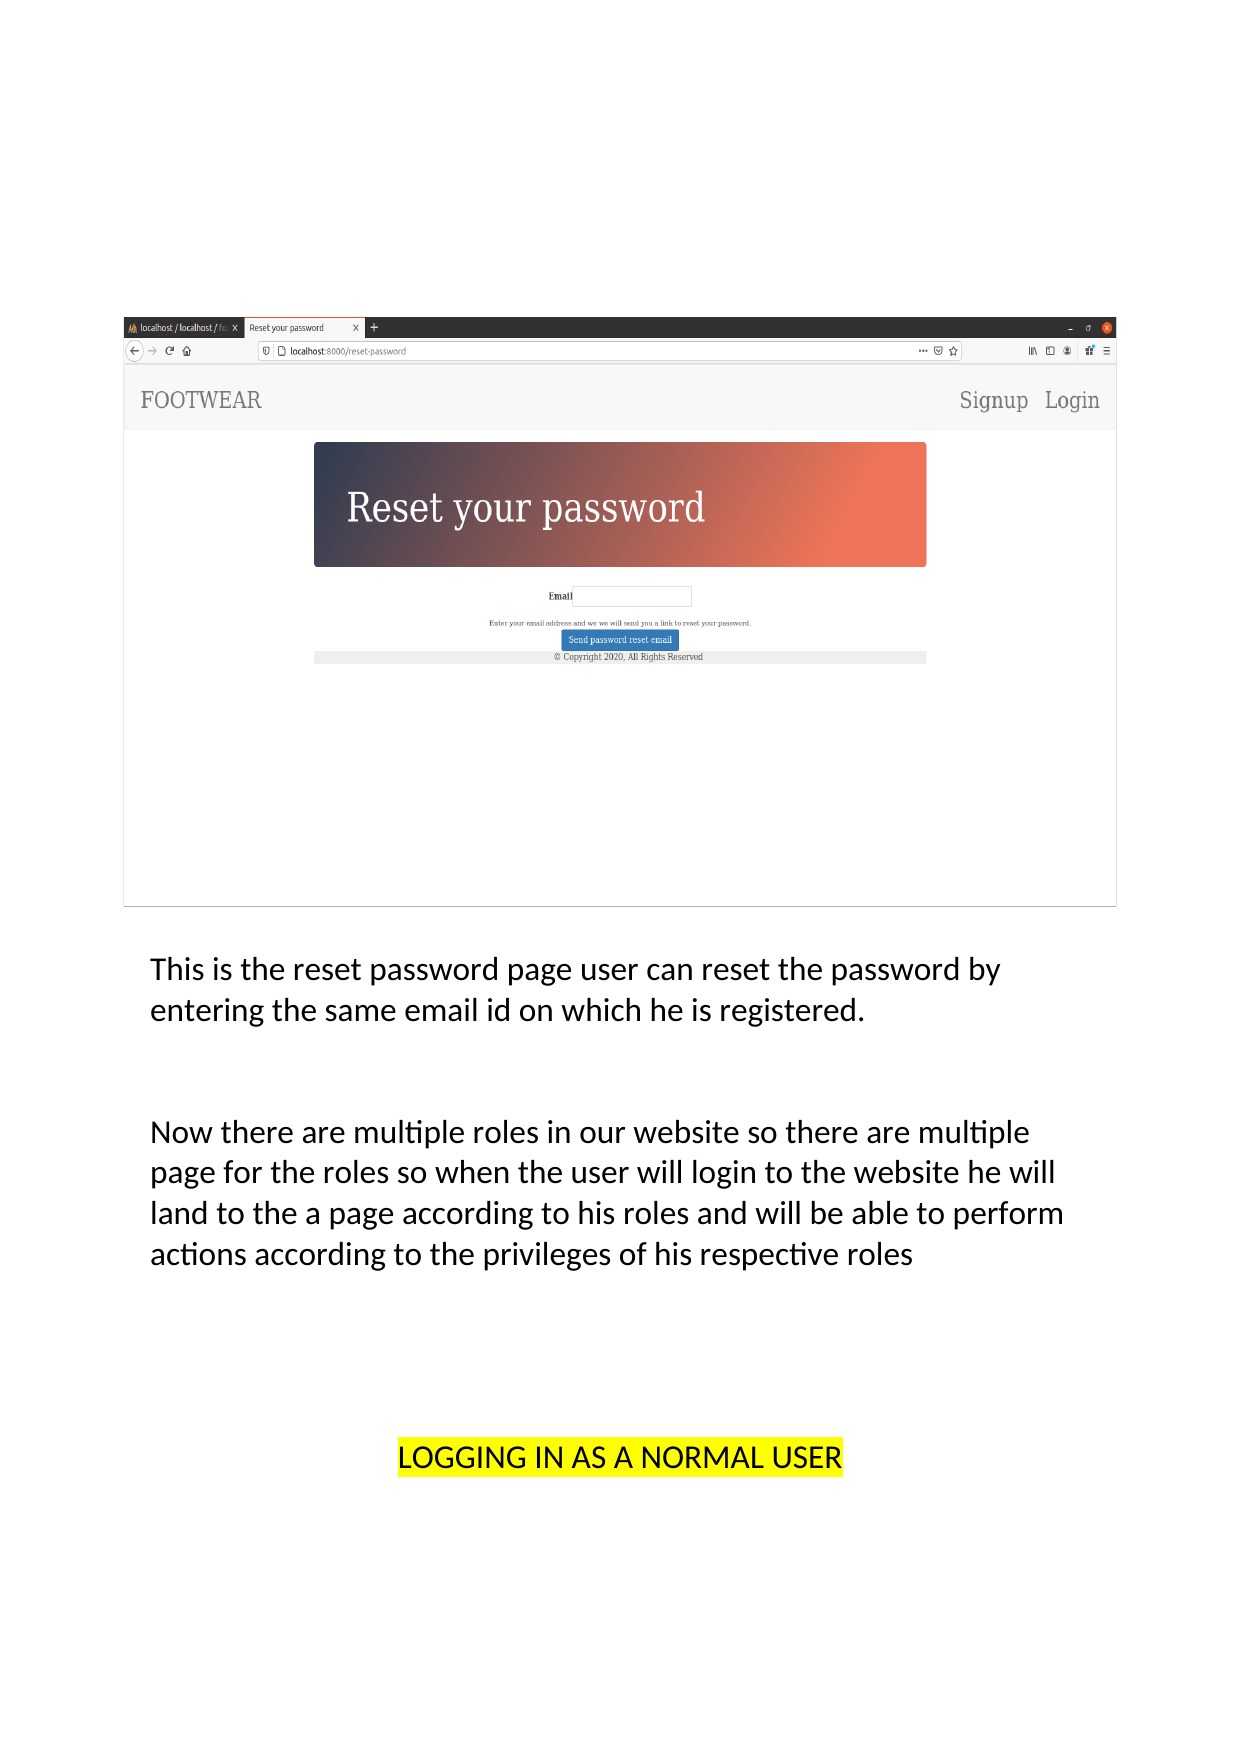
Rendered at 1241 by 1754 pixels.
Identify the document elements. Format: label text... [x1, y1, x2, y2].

picture [123, 317, 1117, 907]
list This is the reset password page user can reset the password by entering the same email id on which he is registered. [150, 948, 1090, 1029]
list Now there are multiple roles in our website so there are multiple page for the roles so when the user will login to the website he will land to the a page according to his roles and will be able to perform actions according to the privileges of his respective roles [150, 1111, 1090, 1274]
list LOGGING IN AS A NORMAL USER [150, 1437, 1090, 1477]
